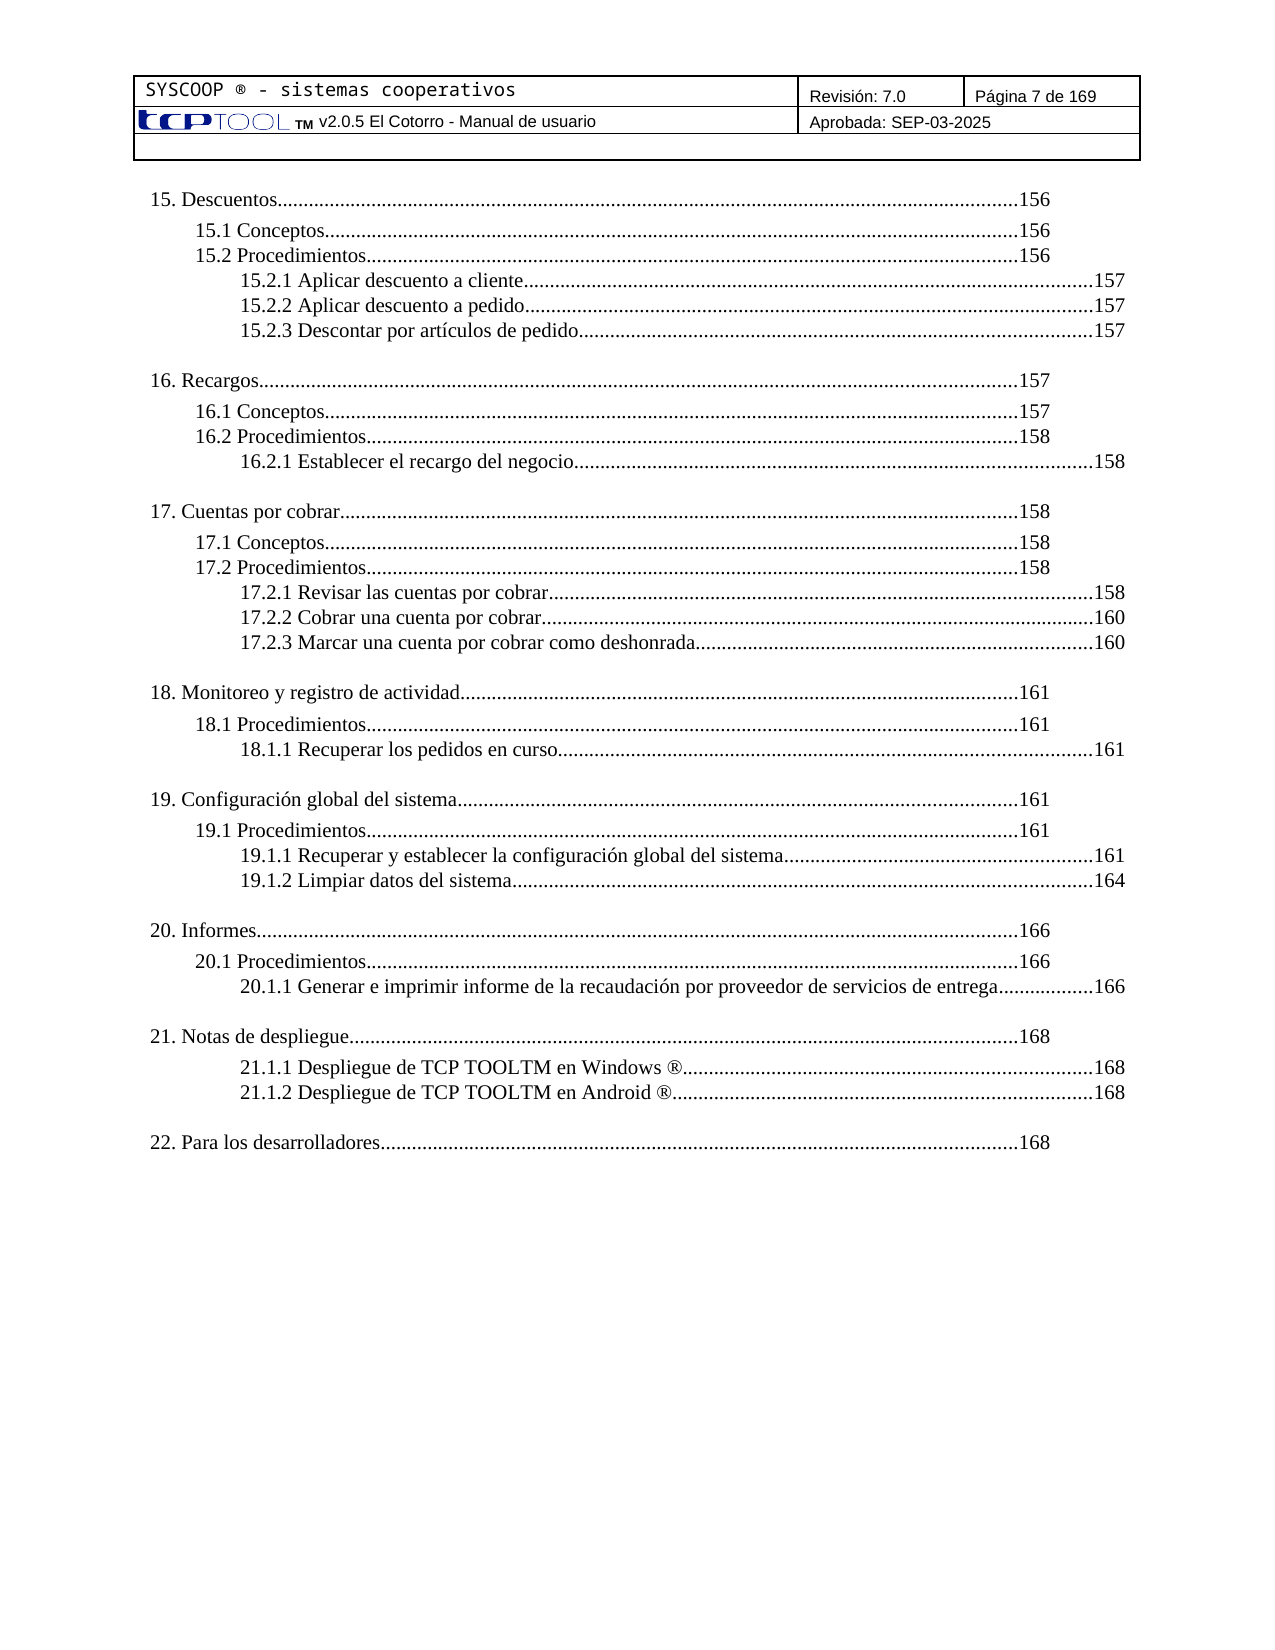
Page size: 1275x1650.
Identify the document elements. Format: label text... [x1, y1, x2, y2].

text 17.2.3 Marcar una cuenta por cobrar como deshonrada 160 [240, 629, 1125, 654]
text 16. Recargos 157 [150, 367, 1050, 392]
text 19.1.1 Recuperar y establecer la configuración global del sistema 161 [240, 842, 1125, 867]
text 18.1 Procedimientos 161 [195, 711, 1050, 736]
text 19.1.2 Limpiar datos del sistema 164 [240, 867, 1125, 892]
text 20. Informes 166 [150, 917, 1050, 942]
text 17.1 Conceptos 158 [195, 529, 1050, 554]
text 19.1 Procedimientos 161 [195, 817, 1050, 842]
text 15.1 Conceptos 156 [195, 217, 1050, 242]
text 17.2.1 Revisar las cuentas por cobrar 158 [240, 579, 1125, 604]
text 19. Configuración global del sistema 161 [150, 786, 1050, 811]
text 18. Monitoreo y registro de actividad 161 [150, 679, 1050, 704]
text 15.2.2 Aplicar descuento a pedido 157 [240, 292, 1125, 317]
text 15. Descuentos 156 [150, 186, 1050, 211]
text 15.2.3 Descontar por artículos de pedido 157 [240, 317, 1125, 342]
text 17.2.2 Cobrar una cuenta por cobrar 160 [240, 604, 1125, 629]
text 21. Notas de despliegue 168 [150, 1023, 1050, 1048]
text 16.1 Conceptos 157 [195, 398, 1050, 423]
text 21.1.2 Despliegue de TCP TOOLTM en Android ® 168 [240, 1079, 1125, 1104]
text 20.1.1 Generar e imprimir informe de la recaudación por proveedor de servicios de entrega 166 [240, 973, 1125, 998]
text 22. Para los desarrolladores 168 [150, 1129, 1050, 1154]
picture [138, 110, 290, 130]
text 17.2 Procedimientos 158 [195, 554, 1050, 579]
text 15.2 Procedimientos 156 [195, 242, 1050, 267]
text 21.1.1 Despliegue de TCP TOOLTM en Windows ® 168 [240, 1054, 1125, 1079]
text 16.2 Procedimientos 158 [195, 423, 1050, 448]
text 18.1.1 Recuperar los pedidos en curso 161 [240, 736, 1125, 761]
text 17. Cuentas por cobrar 158 [150, 498, 1050, 523]
text 20.1 Procedimientos 166 [195, 948, 1050, 973]
text 15.2.1 Aplicar descuento a cliente 157 [240, 267, 1125, 292]
text 16.2.1 Establecer el recargo del negocio 158 [240, 448, 1125, 473]
